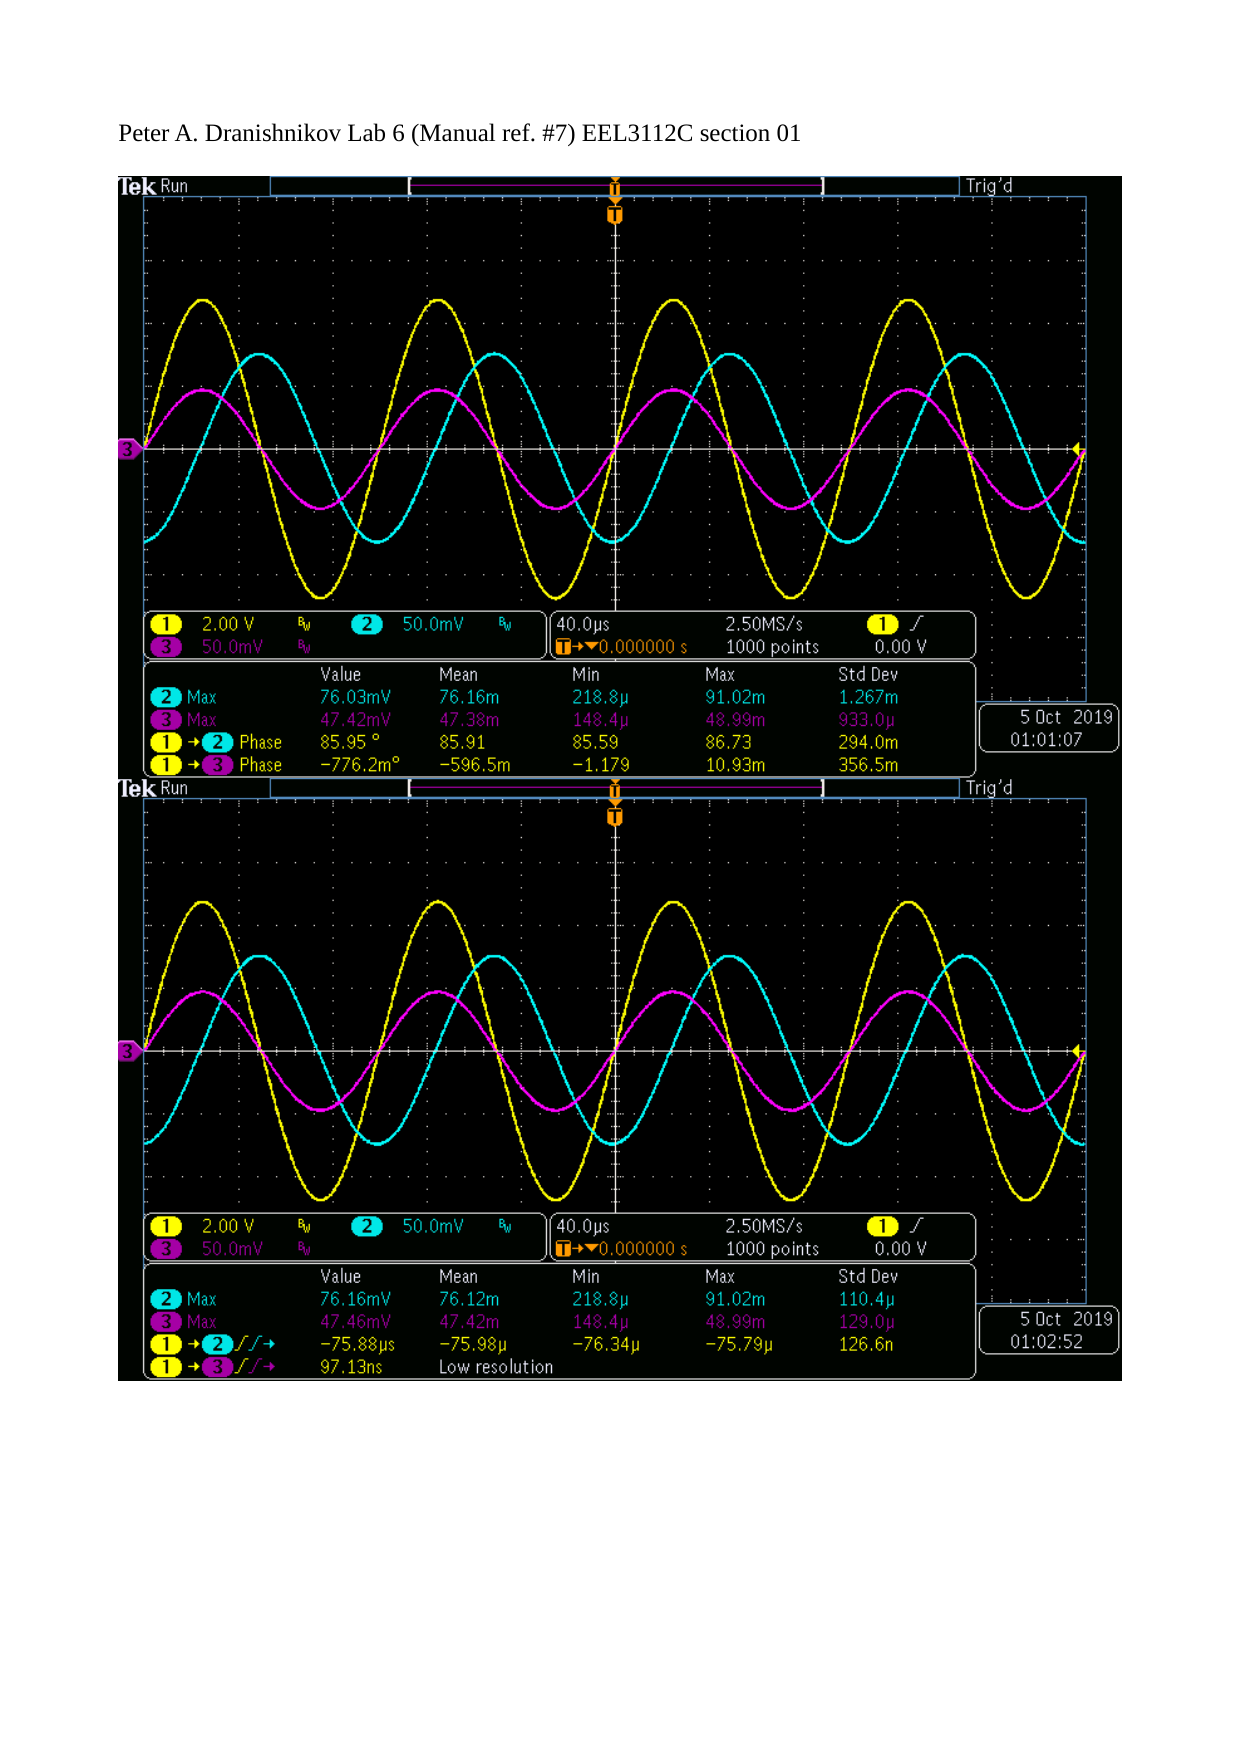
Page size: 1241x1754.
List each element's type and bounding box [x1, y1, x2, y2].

picture [118, 176, 1122, 1381]
